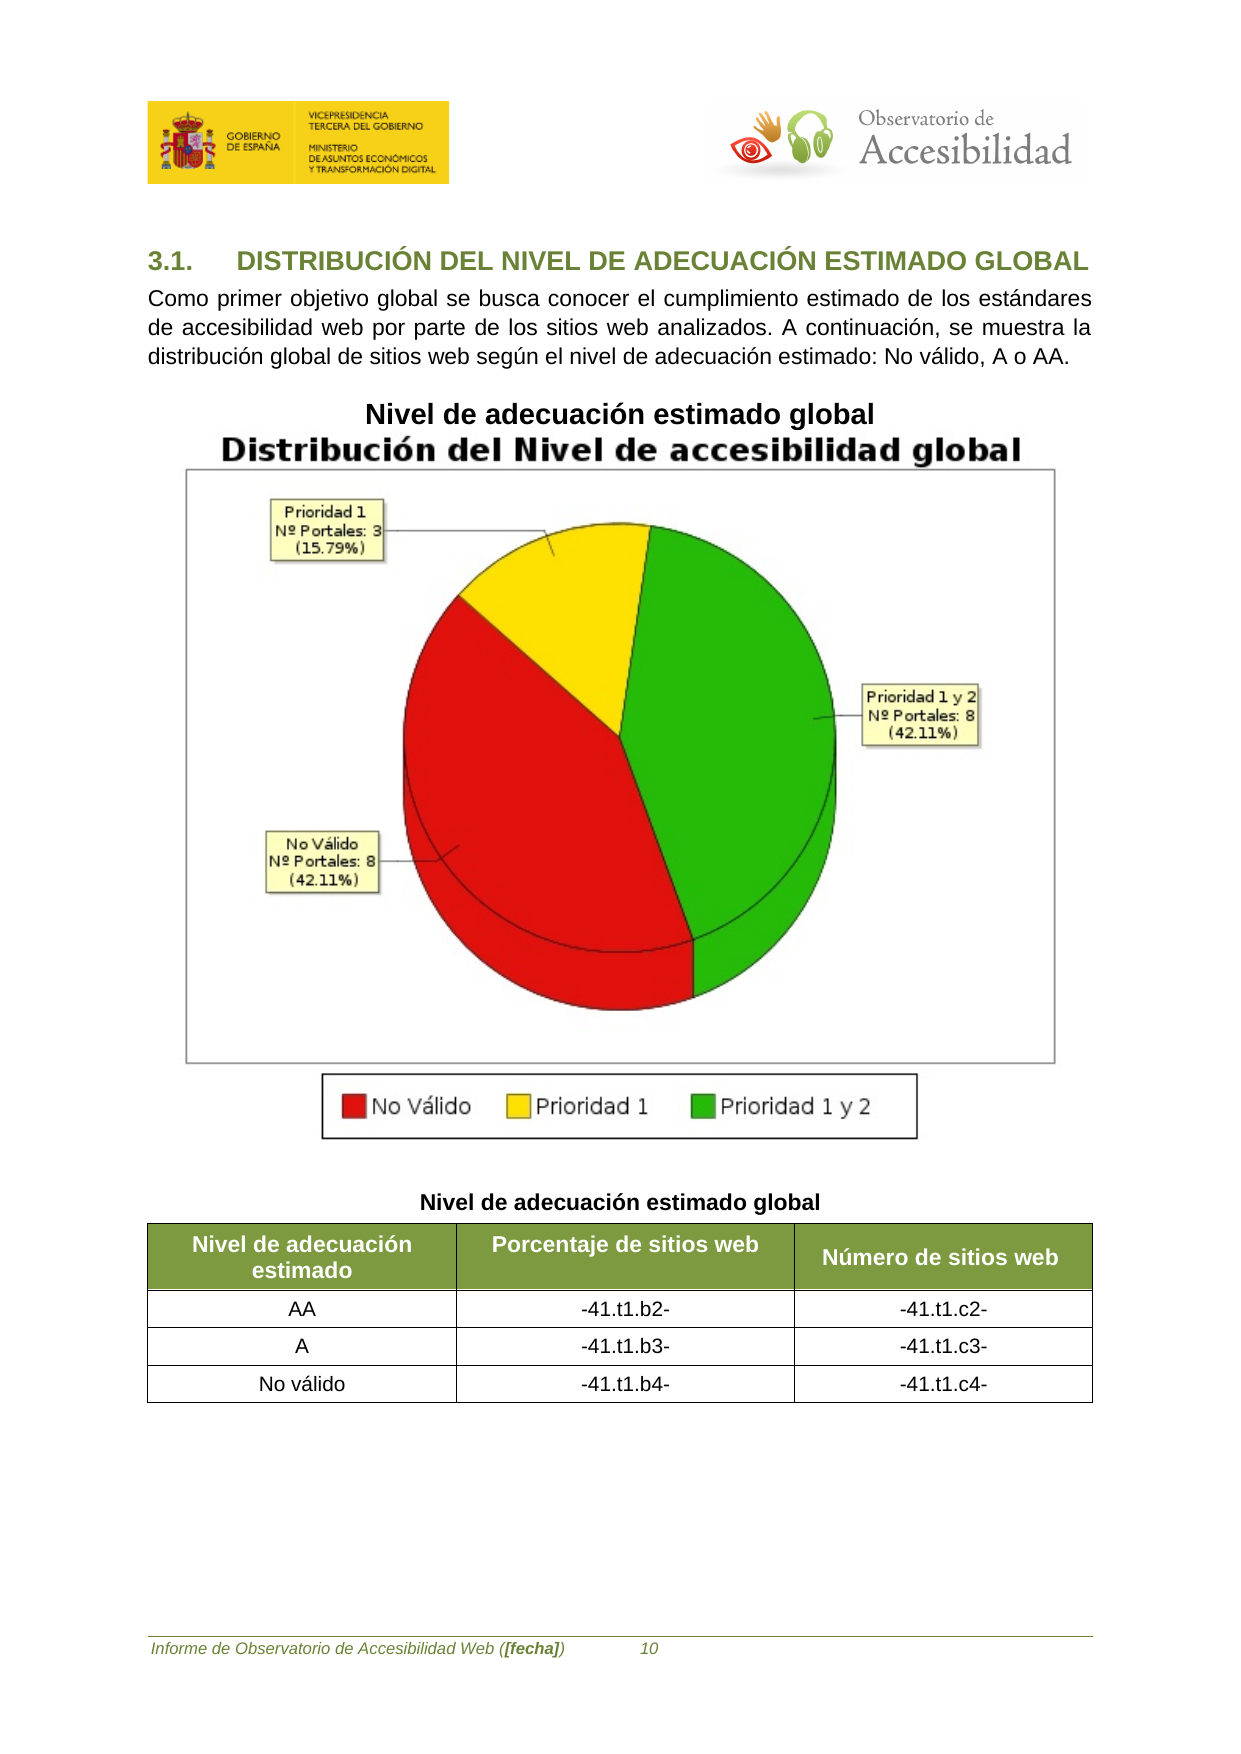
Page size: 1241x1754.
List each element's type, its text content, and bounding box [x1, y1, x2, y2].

picture [710, 101, 1086, 184]
text Nivel de adecuación estimado global [148, 1189, 1092, 1216]
table_header Nivel de adecuación estimado [148, 1224, 456, 1289]
table_cell -41.t1.b4- [457, 1366, 794, 1402]
table_cell No válido [148, 1366, 456, 1402]
table_cell -41.t1.c2- [795, 1291, 1092, 1327]
subtitle Distribución del Nivel de adecuación estimado global [148, 245, 1092, 276]
table_cell -41.t1.b2- [457, 1291, 794, 1327]
table_header Porcentaje de sitios web [457, 1224, 794, 1289]
table_cell -41.t1.c4- [795, 1366, 1092, 1402]
table_cell AA [148, 1291, 456, 1327]
table_cell -41.t1.c3- [795, 1328, 1092, 1364]
table_cell -41.t1.b3- [457, 1328, 794, 1364]
text Nivel de adecuación estimado global [148, 397, 1092, 431]
table_header Número de sitios web [795, 1224, 1092, 1289]
picture [178, 430, 1062, 1141]
text Como primer objetivo global se busca conocer el cumplimiento estimado de los estándares de accesibilidad web por parte de los sitios web analizados. A continuación, se muestra la distribución global de sitios web según el nivel de adecuación estimado: No válido, A o AA. [148, 285, 1092, 369]
picture [147, 101, 450, 184]
table_cell A [148, 1328, 456, 1364]
